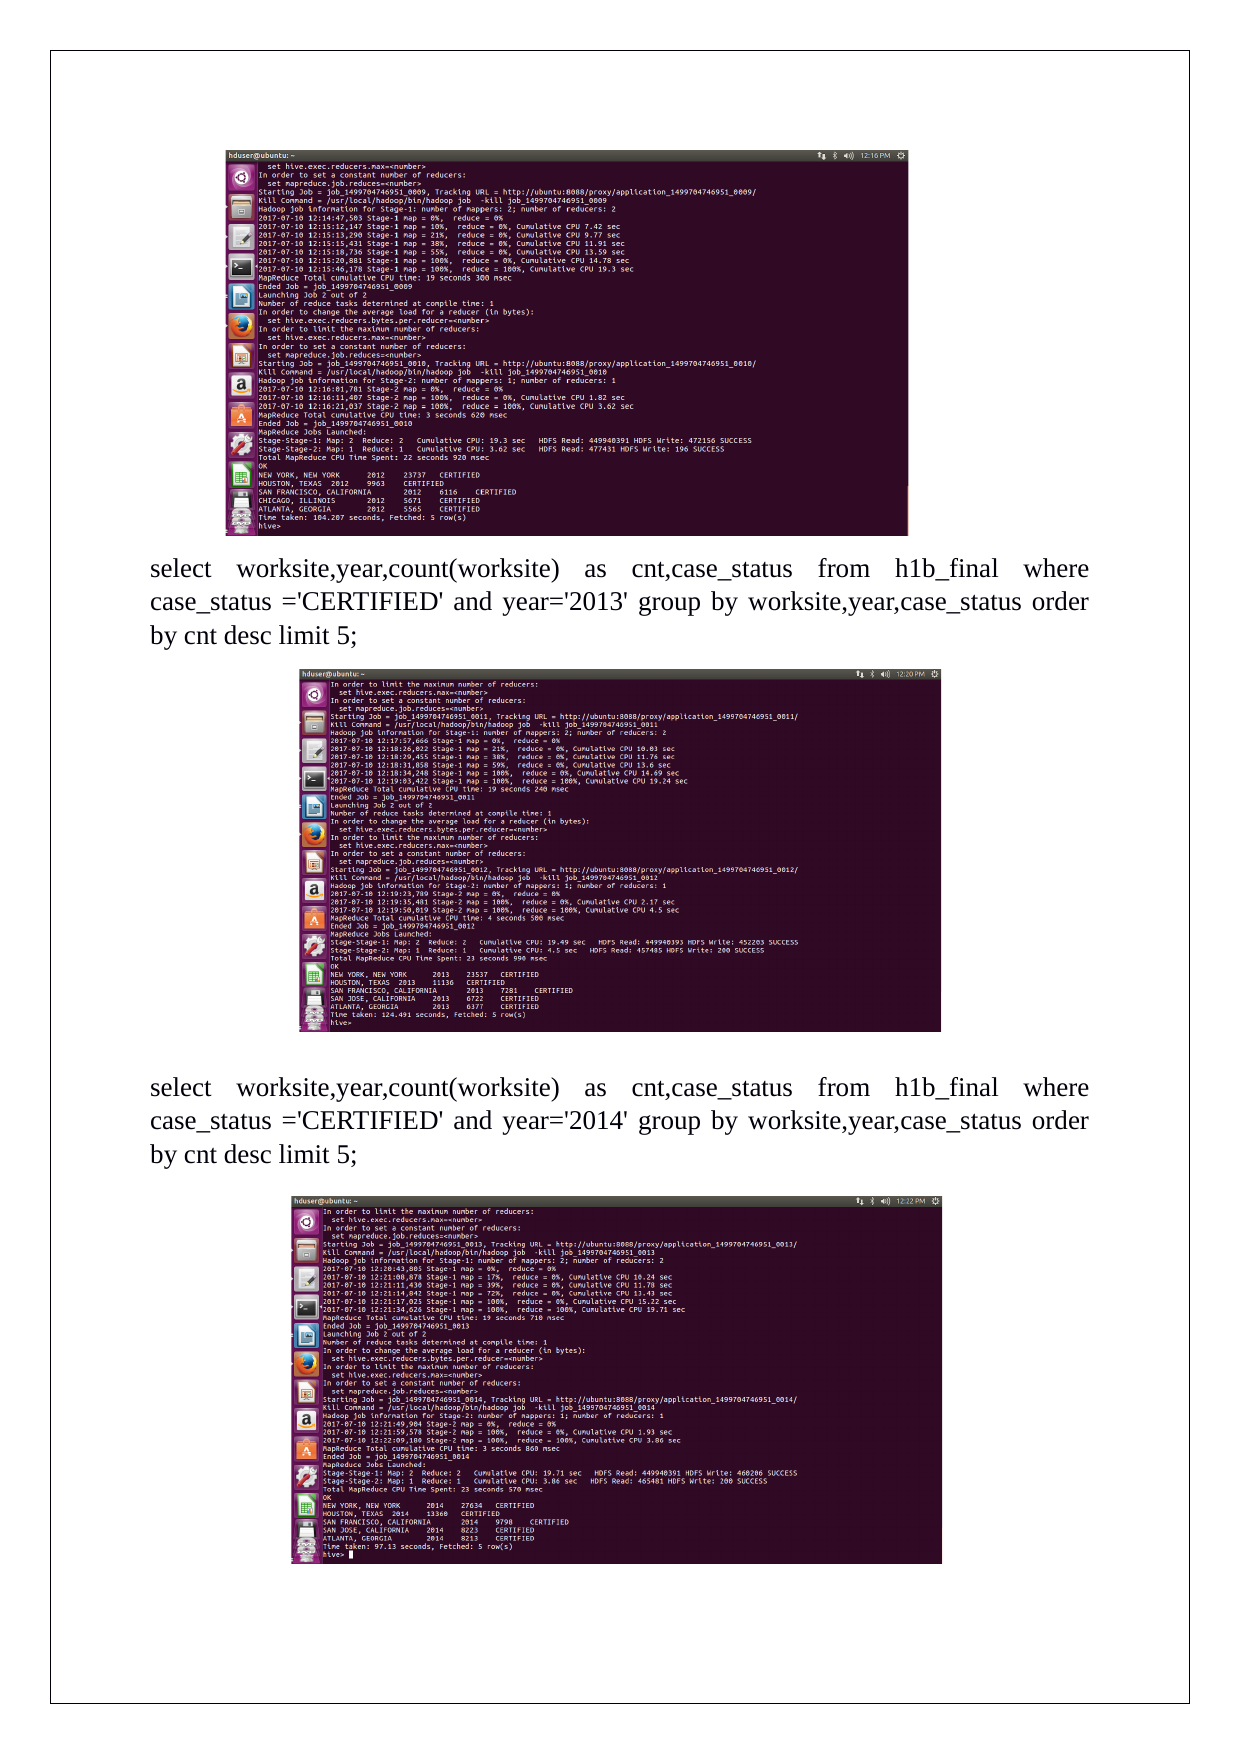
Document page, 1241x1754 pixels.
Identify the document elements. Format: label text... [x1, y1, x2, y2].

picture [299, 669, 942, 1032]
text select worksite,year,count(worksite) as cnt,case_status from h1b_final where case_status ='CERTIFIED' and year='2014' group by worksite,year,case_status order by cnt desc limit 5; [150, 1071, 1090, 1169]
picture [291, 1196, 943, 1564]
picture [225, 150, 909, 536]
text select worksite,year,count(worksite) as cnt,case_status from h1b_final where case_status ='CERTIFIED' and year='2013' group by worksite,year,case_status order by cnt desc limit 5; [150, 552, 1090, 650]
